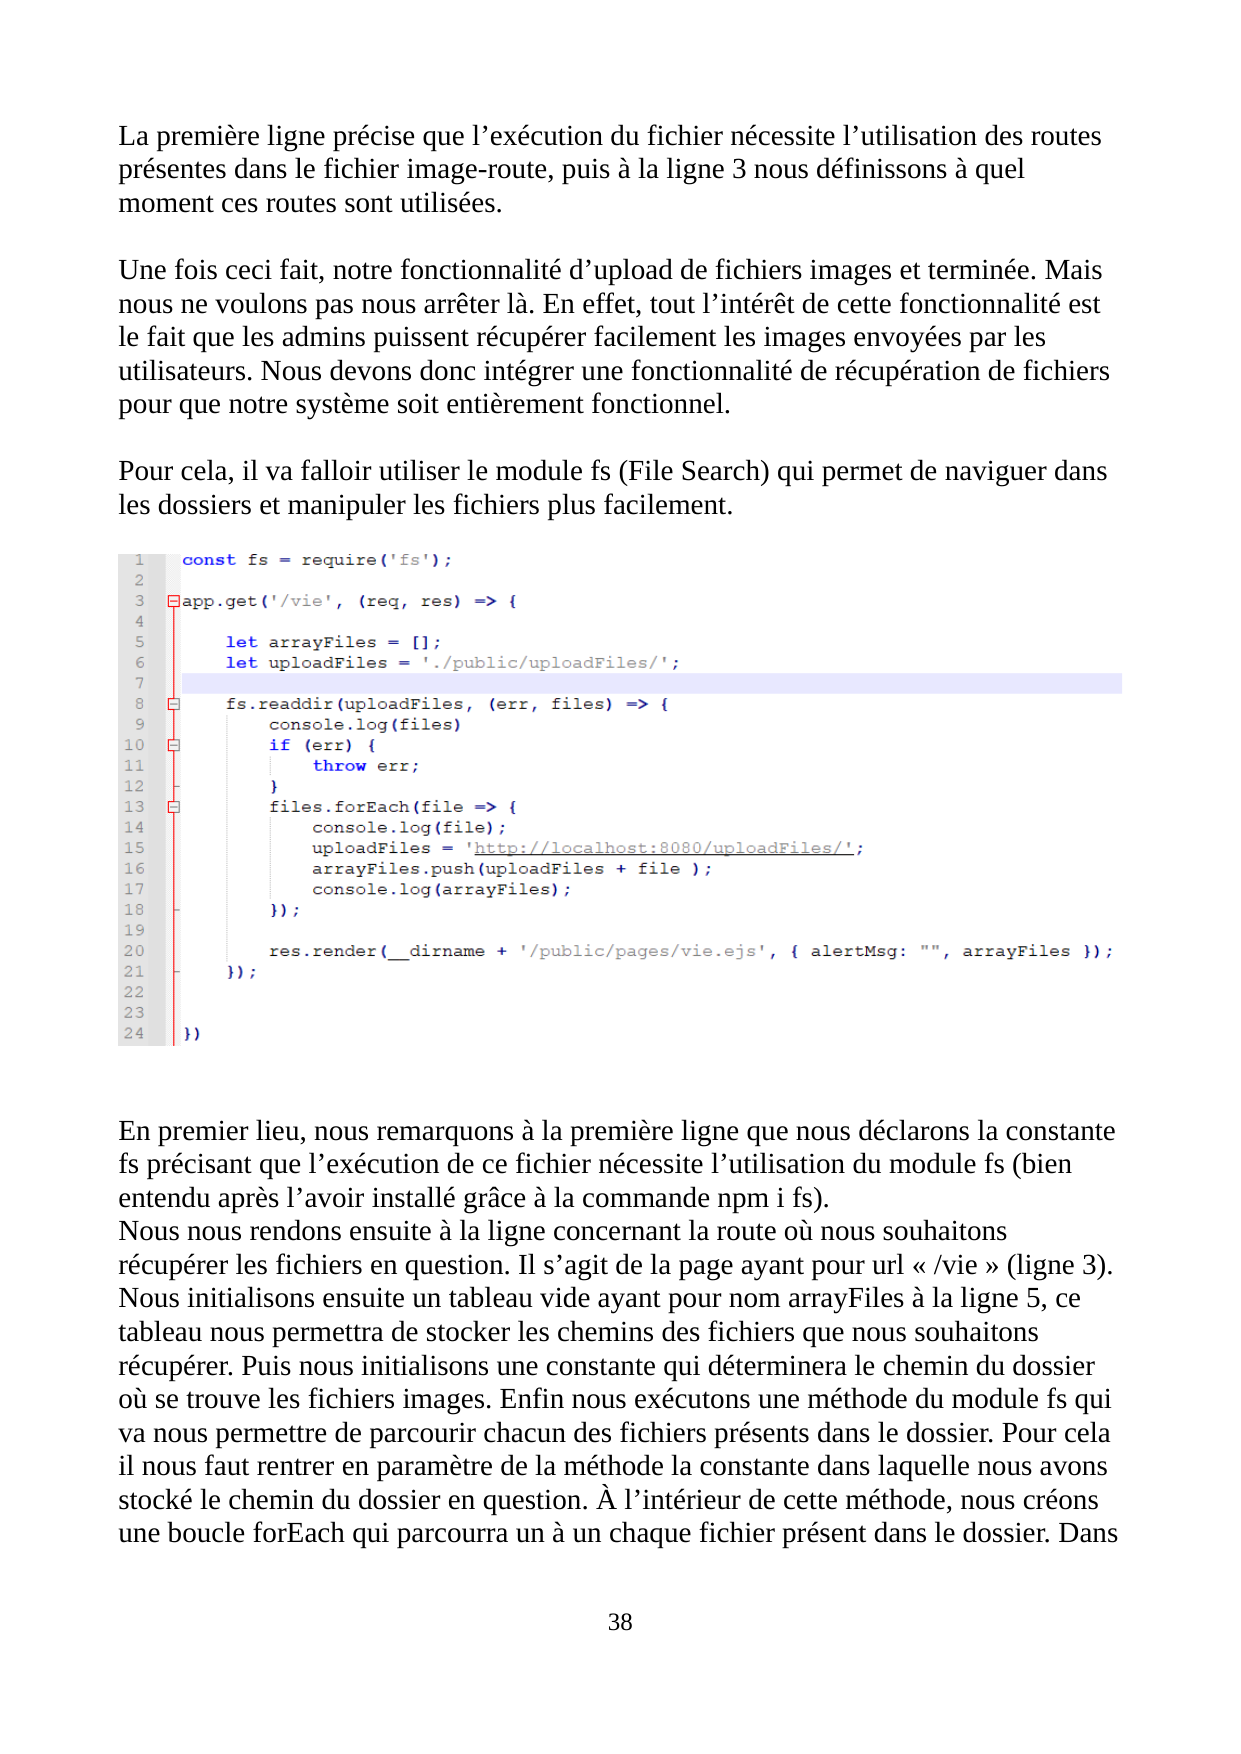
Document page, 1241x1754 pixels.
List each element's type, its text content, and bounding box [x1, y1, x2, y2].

text Une fois ceci fait, notre fonctionnalité d’upload de fichiers images et terminée. Mais nous ne voulons pas nous arrêter là. En effet, tout l’intérêt de cette fonctionnalité est le fait que les admins puissent récupérer facilement les images envoyées par les utilisateurs. Nous devons donc intégrer une fonctionnalité de récupération de fichiers pour que notre système soit entièrement fonctionnel. [118, 252, 1122, 420]
text Pour cela, il va falloir utiliser le module fs (File Search) qui permet de naviguer dans les dossiers et manipuler les fichiers plus facilement. [118, 453, 1122, 521]
picture [118, 554, 1123, 1046]
text Nous nous rendons ensuite à la ligne concernant la route où nous souhaitons récupérer les fichiers en question. Il s’agit de la page ayant pour url « /vie » (ligne 3). [118, 1213, 1122, 1281]
text Nous initialisons ensuite un tableau vide ayant pour nom arrayFiles à la ligne 5, ce tableau nous permettra de stocker les chemins des fichiers que nous souhaitons récupérer. Puis nous initialisons une constante qui déterminera le chemin du dossier où se trouve les fichiers images. Enfin nous exécutons une méthode du module fs qui va nous permettre de parcourir chacun des fichiers présents dans le dossier. Pour cela il nous faut rentrer en paramètre de la méthode la constante dans laquelle nous avons stocké le chemin du dossier en question. À l’intérieur de cette méthode, nous créons une boucle forEach qui parcourra un à un chaque fichier présent dans le dossier. Dans [118, 1281, 1122, 1549]
text En premier lieu, nous remarquons à la première ligne que nous déclarons la constante fs précisant que l’exécution de ce fichier nécessite l’utilisation du module fs (bien entendu après l’avoir installé grâce à la commande npm i fs). [118, 1113, 1122, 1213]
text La première ligne précise que l’exécution du fichier nécessite l’utilisation des routes présentes dans le fichier image-route, puis à la ligne 3 nous définissons à quel moment ces routes sont utilisées. [118, 118, 1122, 219]
